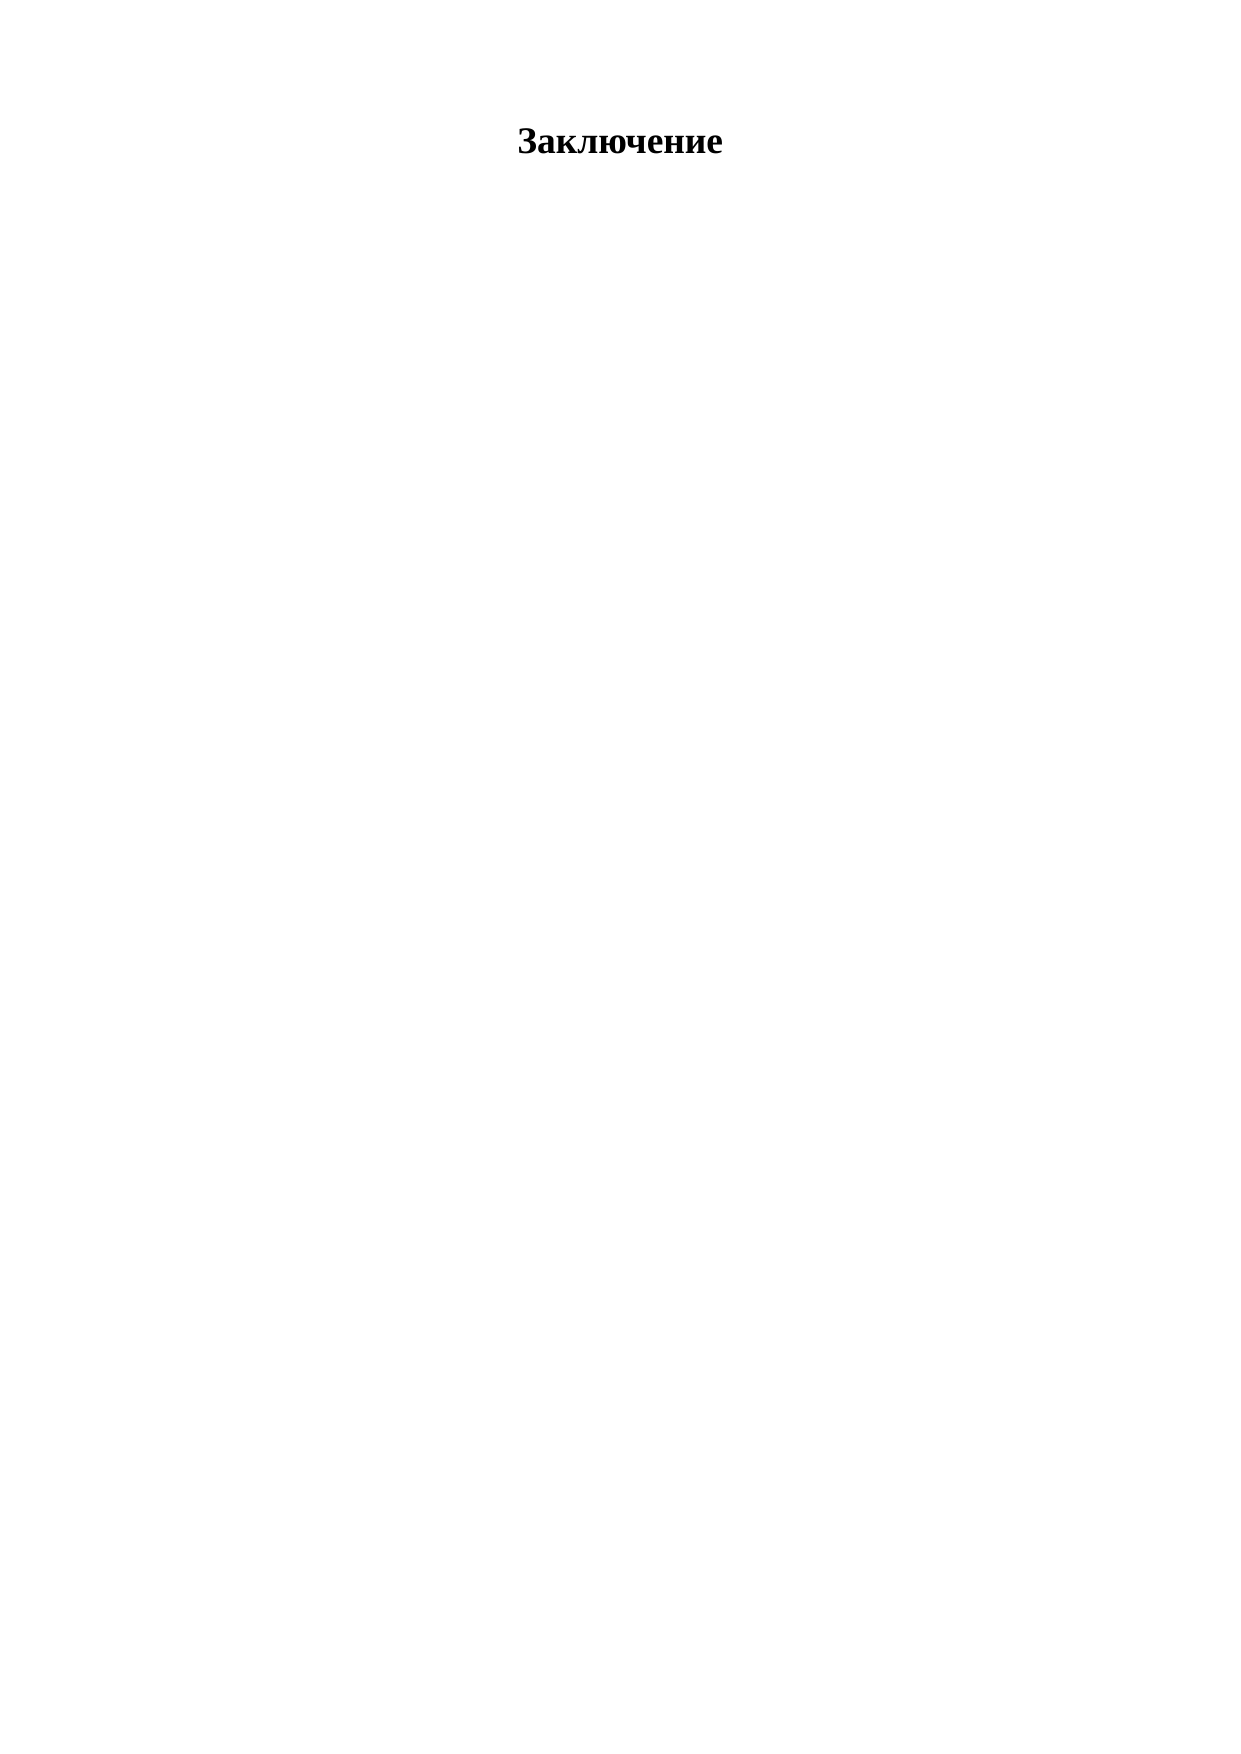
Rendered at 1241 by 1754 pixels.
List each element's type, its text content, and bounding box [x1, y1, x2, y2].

subtitle Заключение [142, 118, 1098, 161]
